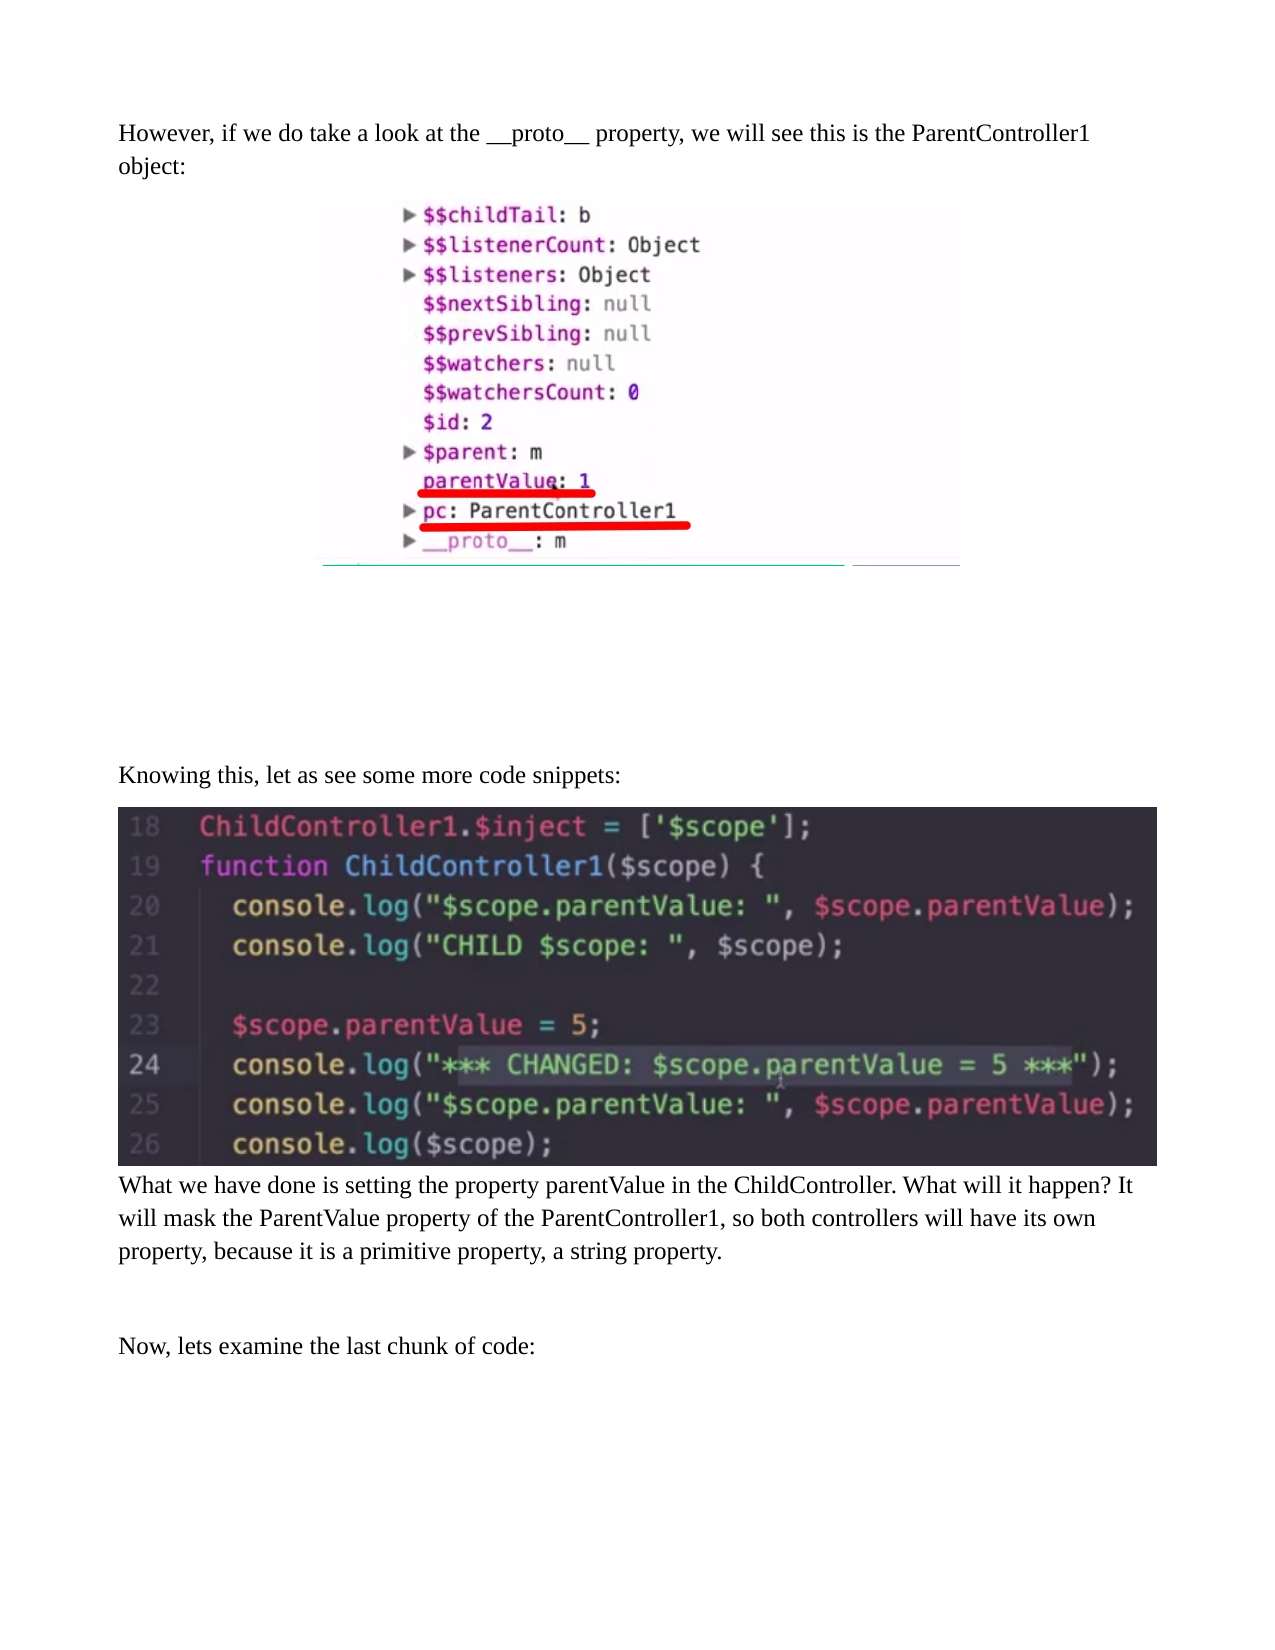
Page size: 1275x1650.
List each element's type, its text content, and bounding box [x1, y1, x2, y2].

text Knowing this, let as see some more code snippets: [118, 760, 1157, 789]
picture [118, 807, 1157, 1166]
text However, if we do take a look at the __proto__ property, we will see this is the ParentController1 object: [118, 118, 1157, 180]
text Now, lets examine the last chunk of code: [118, 1331, 1157, 1360]
picture [314, 198, 960, 566]
text What we have done is setting the property parentValue in the ChildController. What will it happen? It will mask the ParentValue property of the ParentController1, so both controllers will have its own property, because it is a primitive property, a string property. [118, 1166, 1157, 1265]
